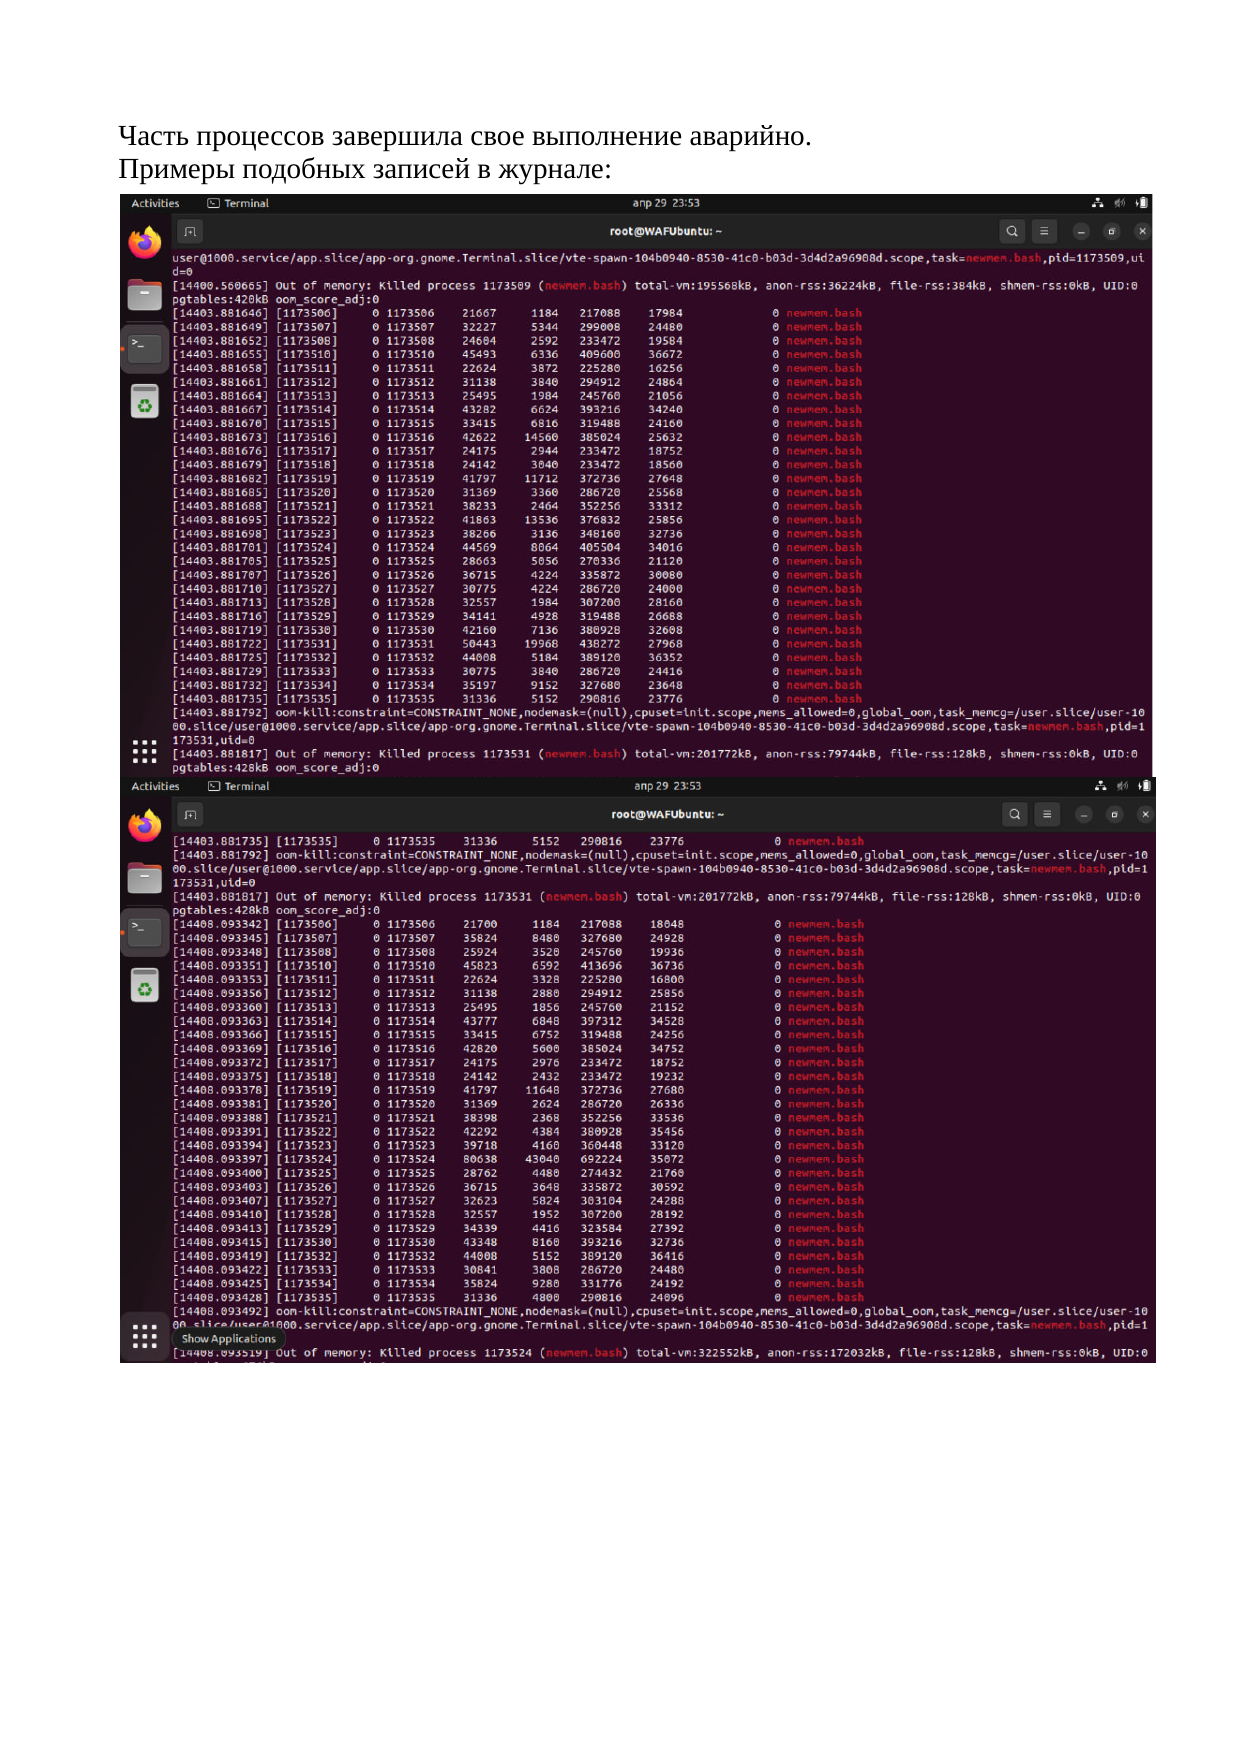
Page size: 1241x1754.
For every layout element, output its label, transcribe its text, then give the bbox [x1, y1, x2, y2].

text Примеры подобных записей в журнале: [118, 152, 1122, 185]
text Часть процессов завершила свое выполнение аварийно. [118, 118, 1122, 152]
picture [120, 194, 1156, 1363]
